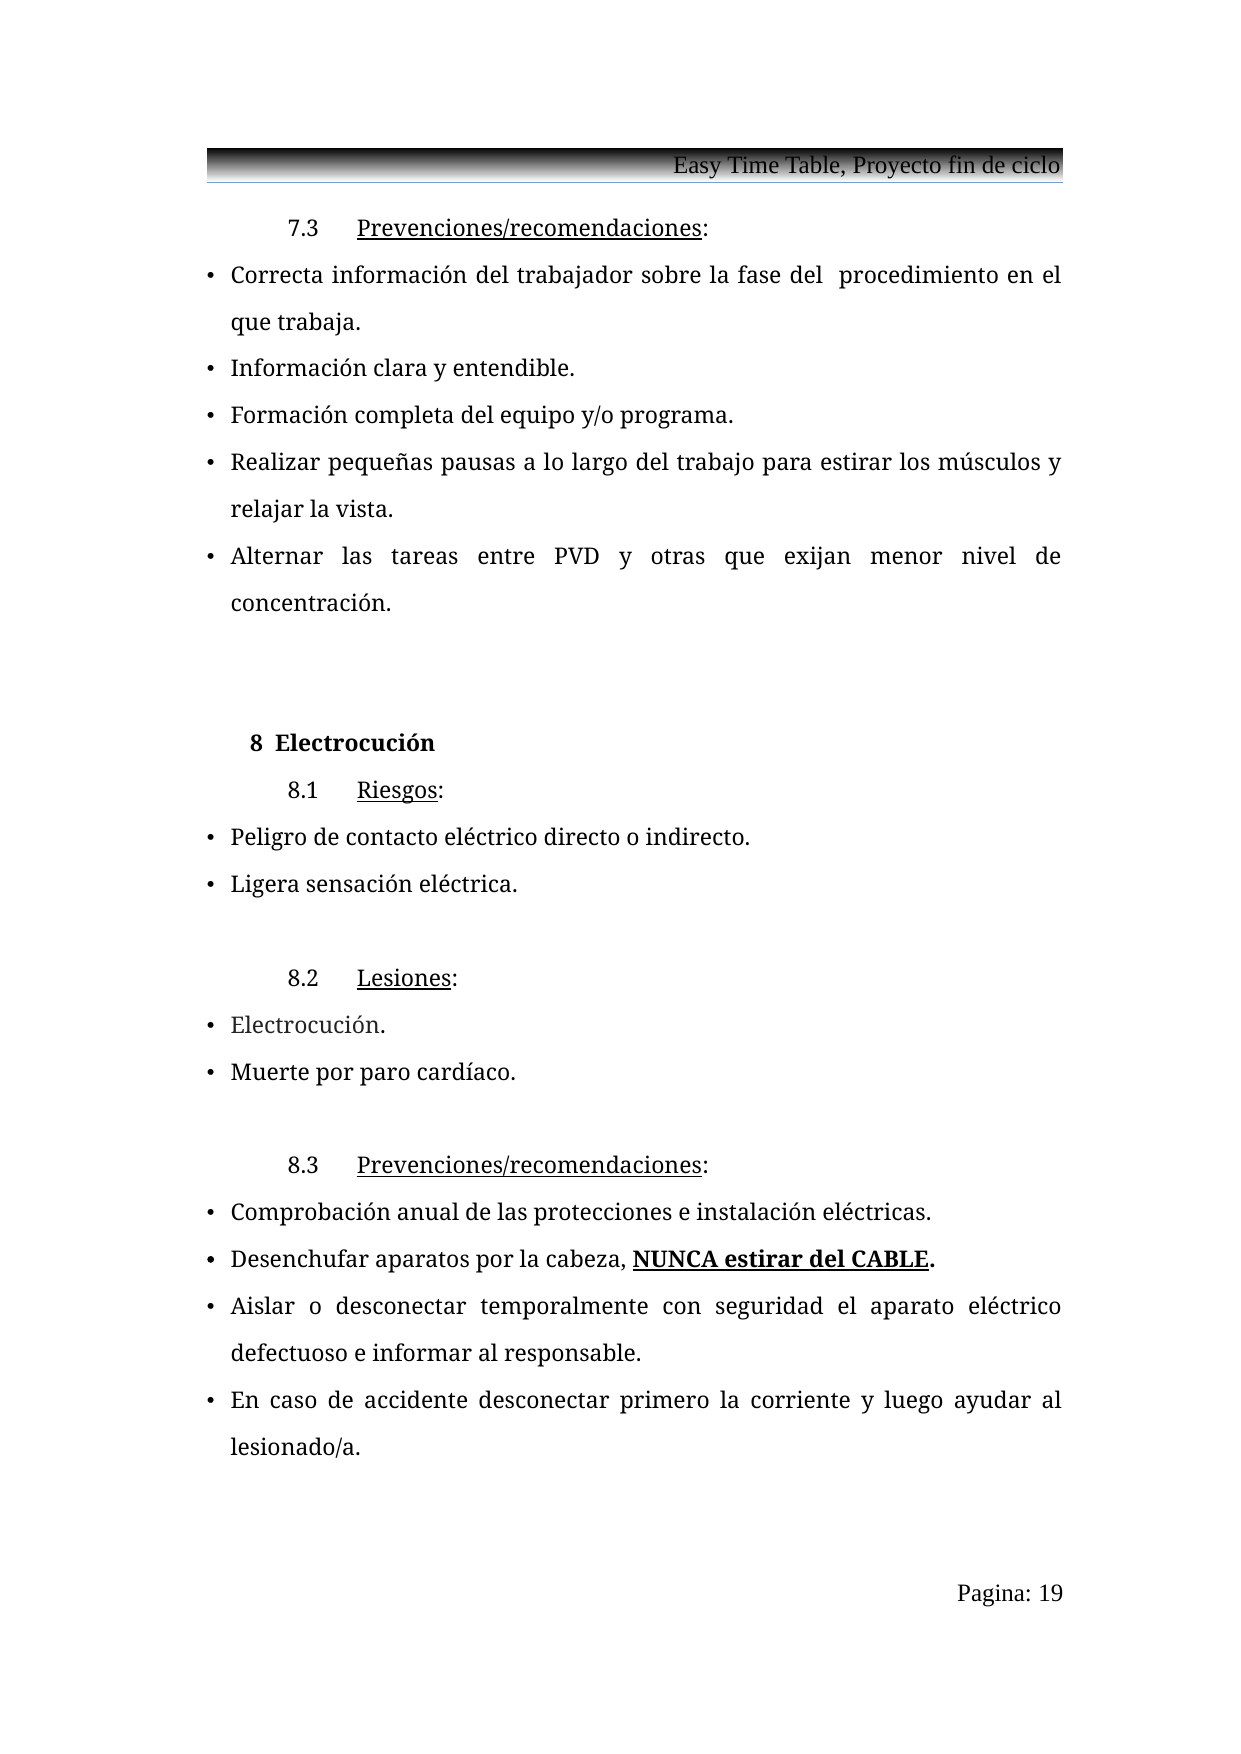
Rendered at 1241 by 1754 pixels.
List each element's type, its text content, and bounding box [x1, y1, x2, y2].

list Electrocución [244, 727, 1063, 759]
list Información clara y entendible. [207, 352, 1063, 384]
list Peligro de contacto eléctrico directo o indirecto. [207, 821, 1063, 852]
list Riesgos: [282, 774, 1063, 806]
list Formación completa del equipo y/o programa. [207, 399, 1063, 431]
list Lesiones: [282, 962, 1063, 993]
list Correcta información del trabajador sobre la fase del procedimiento en el que trabaja. [207, 259, 1063, 337]
list Prevenciones/recomendaciones: [282, 212, 1063, 243]
list Prevenciones/recomendaciones: [282, 1149, 1063, 1181]
list Realizar pequeñas pausas a lo largo del trabajo para estirar los músculos y relajar la vista. [207, 446, 1063, 524]
list Muerte por paro cardíaco. [207, 1056, 1063, 1087]
list Comprobación anual de las protecciones e instalación eléctricas. [207, 1196, 1063, 1227]
list Electrocución. [207, 1009, 1063, 1040]
list Alternar las tareas entre PVD y otras que exijan menor nivel de concentración. [207, 540, 1063, 618]
list En caso de accidente desconectar primero la corriente y luego ayudar al lesionado/a. [207, 1384, 1063, 1462]
list Ligera sensación eléctrica. [207, 868, 1063, 899]
list Desenchufar aparatos por la cabeza, NUNCA estirar del CABLE. [207, 1243, 1063, 1274]
list Aislar o desconectar temporalmente con seguridad el aparato eléctrico defectuoso e informar al responsable. [207, 1290, 1063, 1368]
